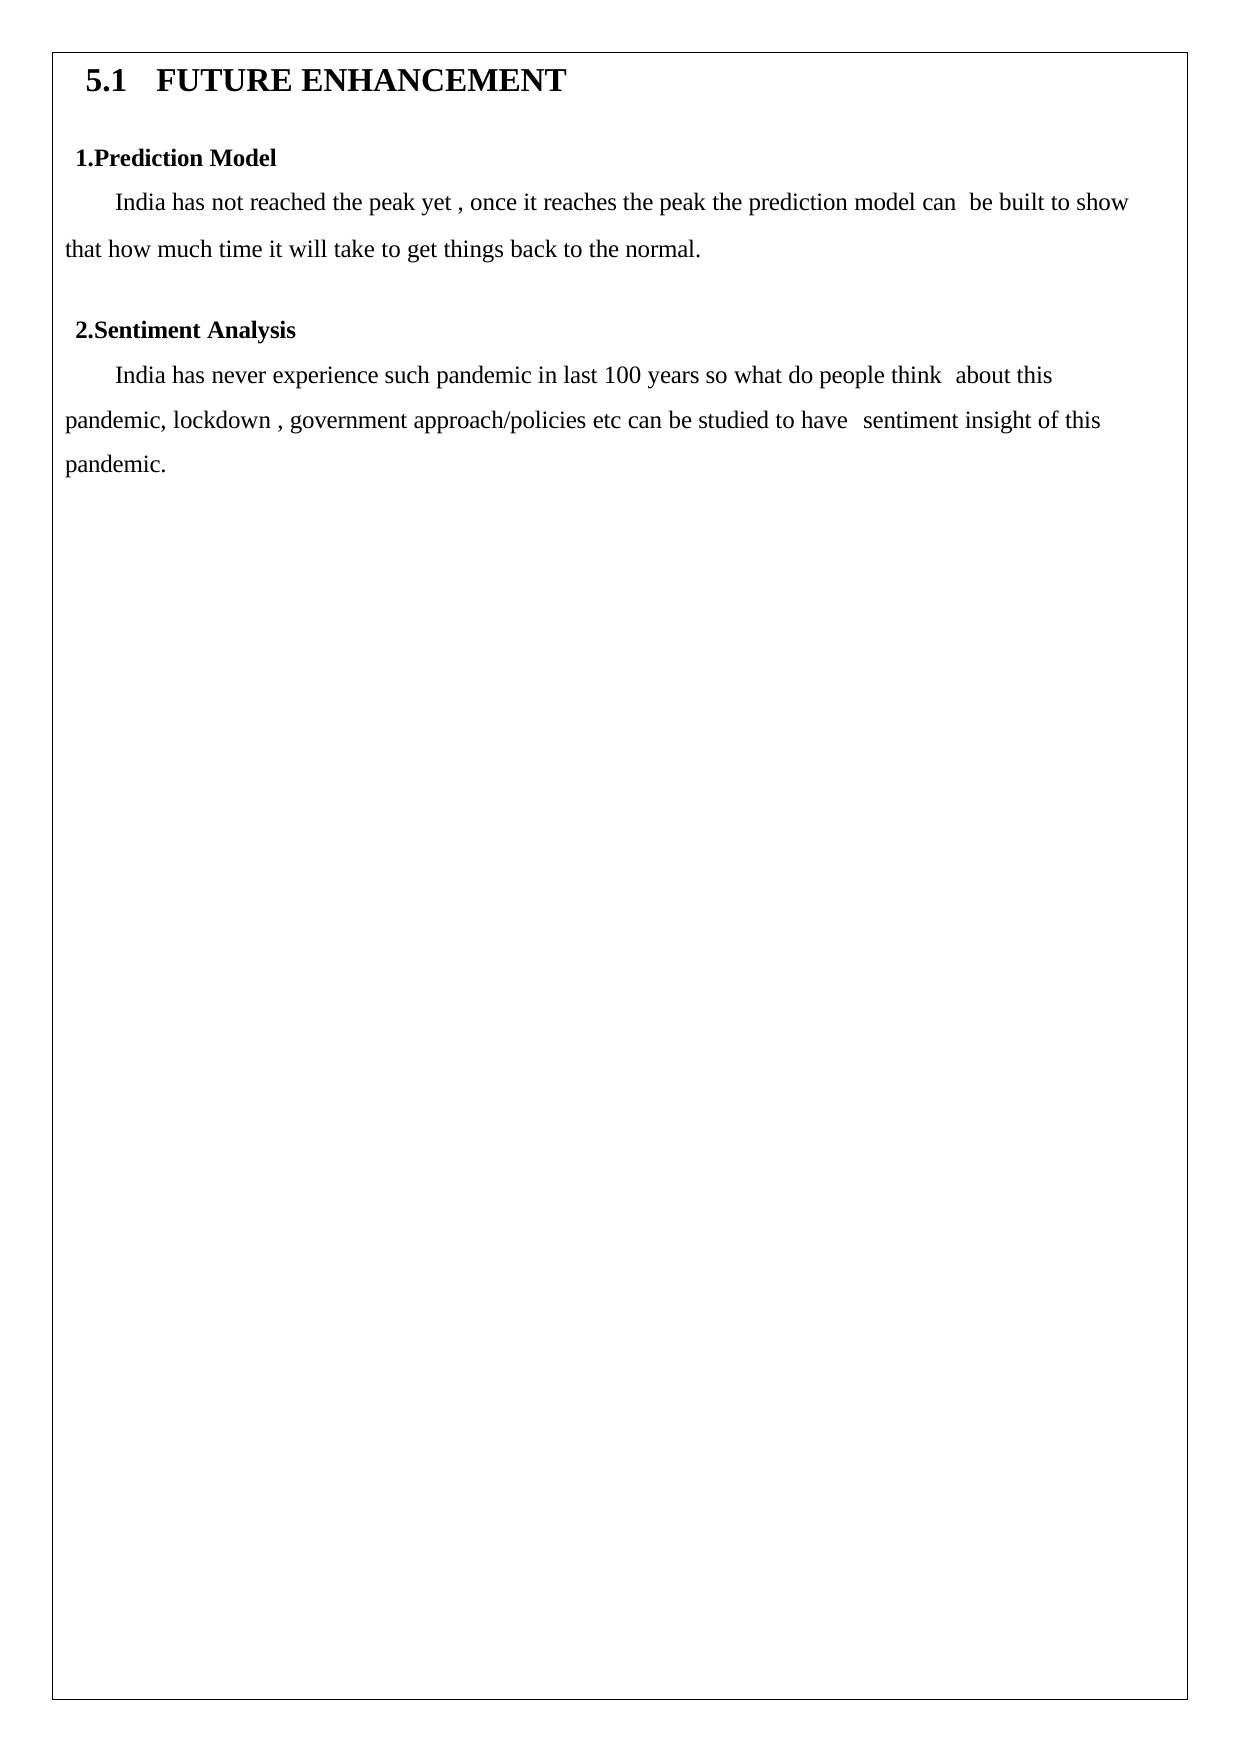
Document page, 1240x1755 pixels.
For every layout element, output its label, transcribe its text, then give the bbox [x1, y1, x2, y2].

list Sentiment Analysis [75, 316, 1139, 344]
subtitle 5.1 FUTURE ENHANCEMENT [85, 60, 1139, 98]
text India has never experience such pandemic in last 100 years so what do people think about this pandemic, lockdown , government approach/policies etc can be studied to have sentiment insight of this pandemic. [65, 360, 1139, 478]
text India has not reached the peak yet , once it reaches the peak the prediction model can be built to show that how much time it will take to get things back to the normal. [65, 187, 1139, 262]
list Prediction Model [75, 143, 1139, 171]
